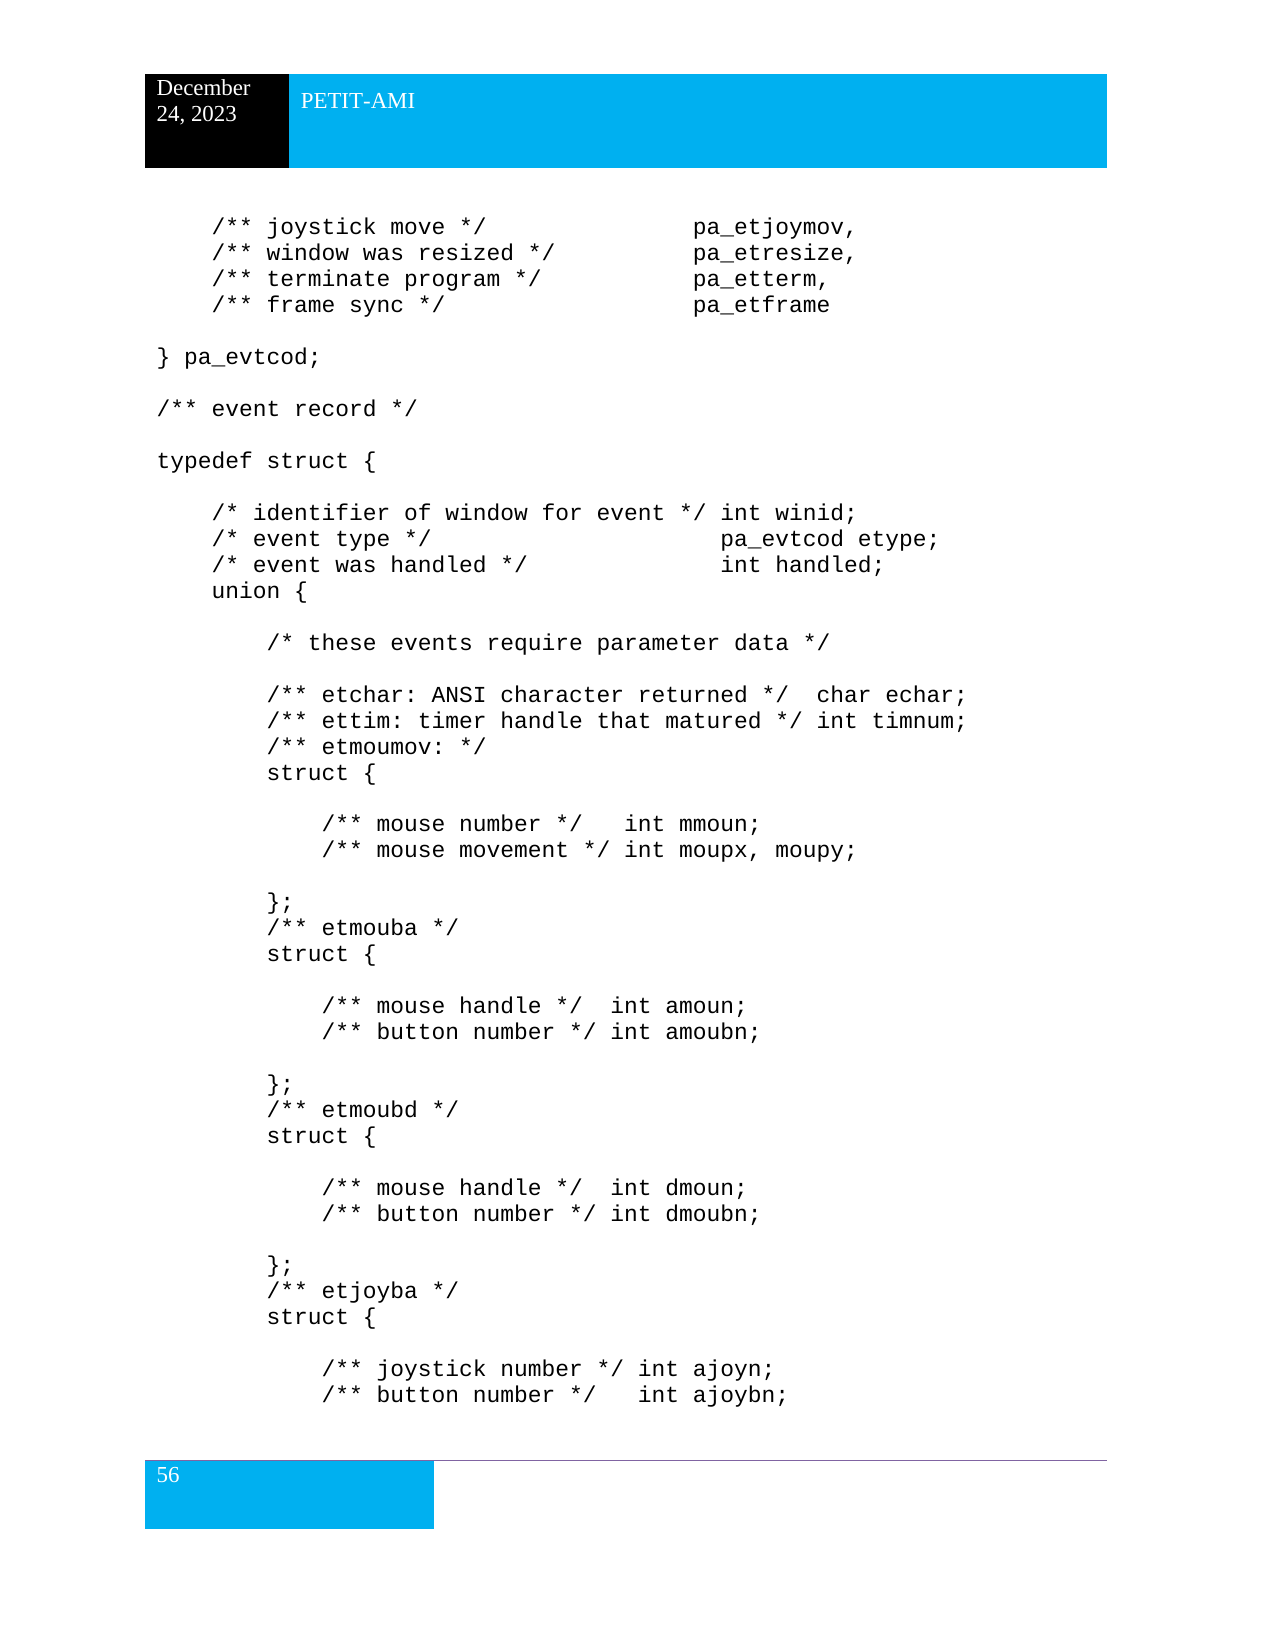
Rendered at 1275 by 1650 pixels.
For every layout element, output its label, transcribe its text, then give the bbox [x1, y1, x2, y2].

text union { [156, 579, 1118, 605]
text /** button number */ int amoubn; [156, 1020, 1118, 1046]
text /* event type */ pa_evtcod etype; [156, 527, 1118, 553]
text /** mouse movement */ int moupx, moupy; [156, 839, 1118, 865]
text } pa_evtcod; [156, 346, 1118, 371]
text struct { [156, 1124, 1118, 1150]
text /* event was handled */ int handled; [156, 553, 1118, 579]
text /** button number */ int ajoybn; [156, 1383, 1118, 1409]
text /** etmouba */ [156, 917, 1118, 942]
text /** event record */ [156, 398, 1118, 424]
text }; [156, 1254, 1118, 1280]
text }; [156, 1072, 1118, 1098]
text /** mouse number */ int mmoun; [156, 813, 1118, 839]
text struct { [156, 1306, 1118, 1332]
text /** frame sync */ pa_etframe [156, 293, 1118, 319]
text /** button number */ int dmoubn; [156, 1202, 1118, 1228]
text /** etmoubd */ [156, 1098, 1118, 1124]
text struct { [156, 761, 1118, 787]
text /** joystick move */ pa_etjoymov, [156, 215, 1118, 241]
text /** etmoumov: */ [156, 735, 1118, 761]
text /** window was resized */ pa_etresize, [156, 241, 1118, 267]
text struct { [156, 942, 1118, 968]
text /* identifier of window for event */ int winid; [156, 502, 1118, 527]
text /* these events require parameter data */ [156, 631, 1118, 657]
text /** mouse handle */ int amoun; [156, 994, 1118, 1020]
text }; [156, 891, 1118, 917]
text typedef struct { [156, 450, 1118, 476]
text /** terminate program */ pa_etterm, [156, 267, 1118, 293]
text /** joystick number */ int ajoyn; [156, 1357, 1118, 1383]
text /** etchar: ANSI character returned */ char echar; [156, 683, 1118, 709]
text /** ettim: timer handle that matured */ int timnum; [156, 709, 1118, 735]
text /** mouse handle */ int dmoun; [156, 1176, 1118, 1202]
text /** etjoyba */ [156, 1280, 1118, 1306]
